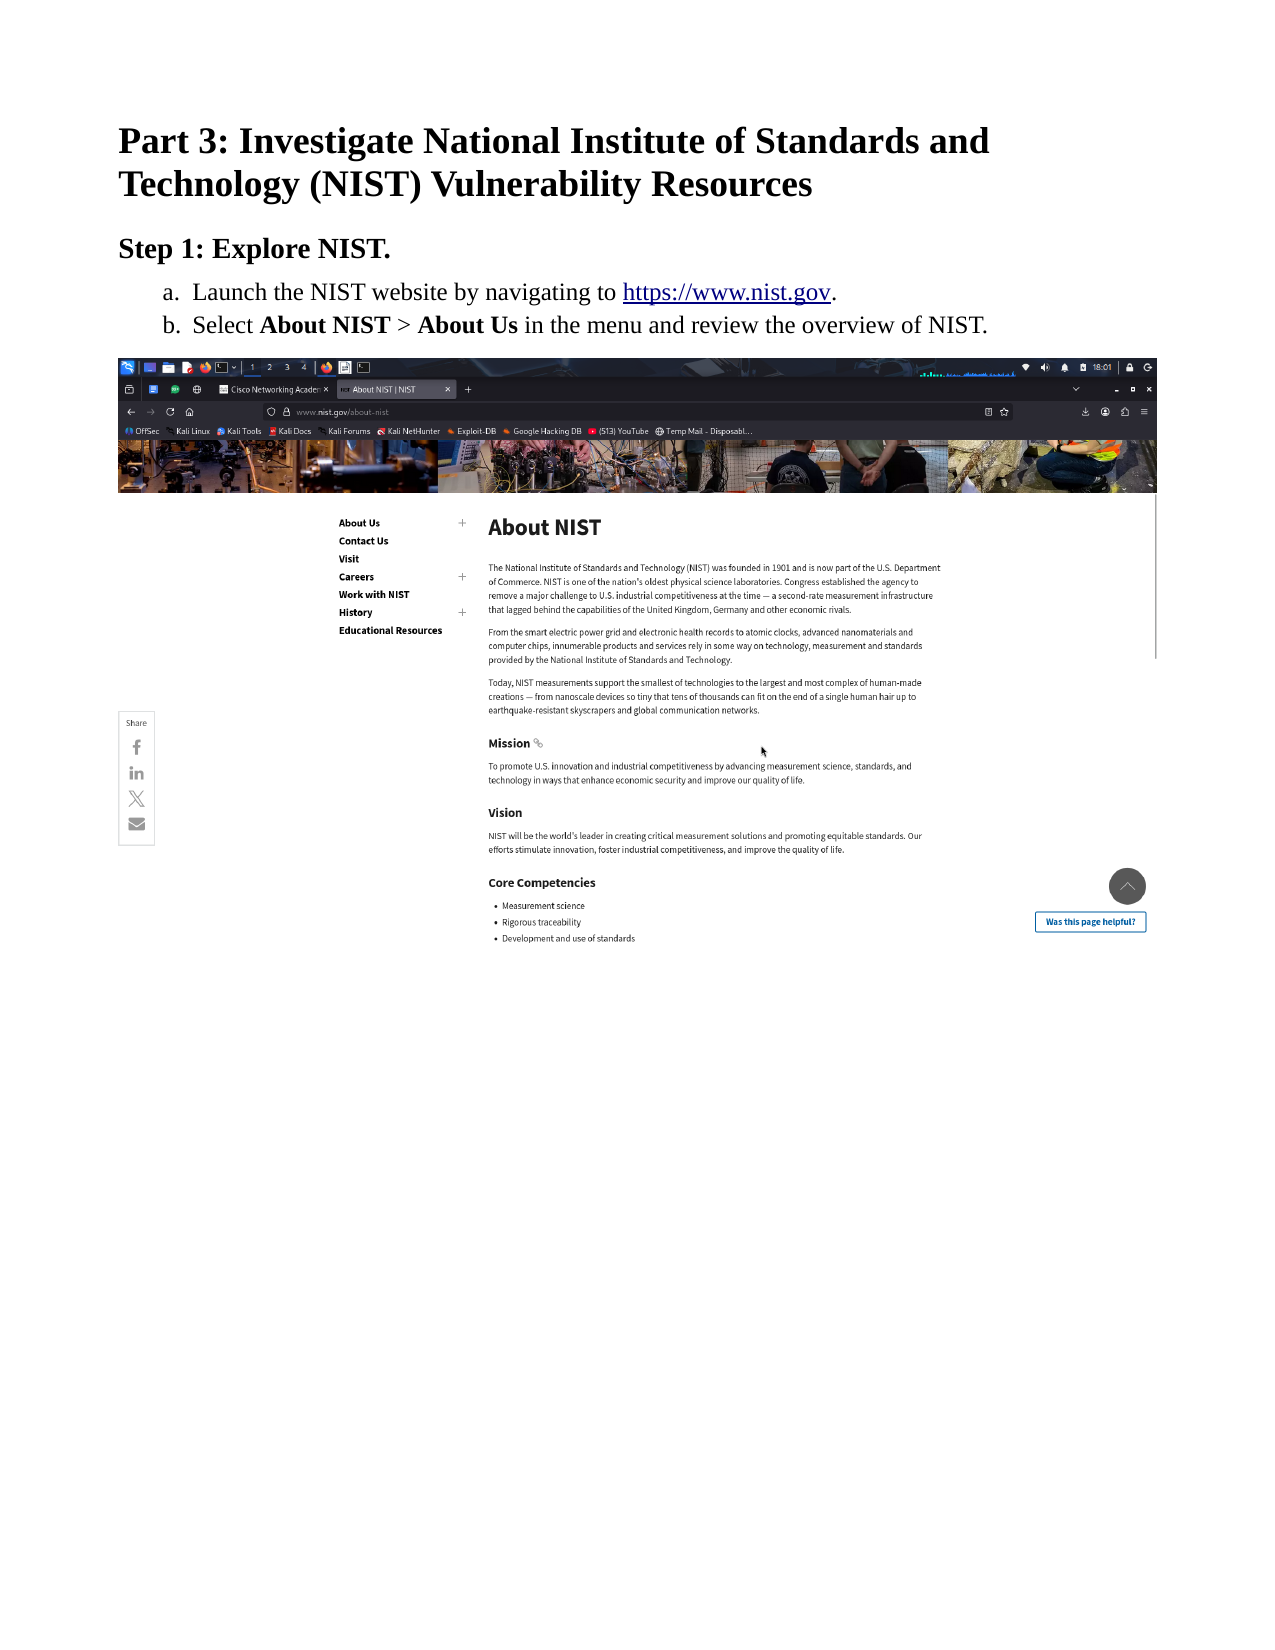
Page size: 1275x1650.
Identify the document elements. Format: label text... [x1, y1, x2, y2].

subtitle Step 1: Explore NIST. [118, 231, 1157, 265]
list Launch the NIST website by navigating to https://www.nist.gov. [162, 277, 1157, 306]
picture [118, 358, 1157, 943]
list Select About NIST > About Us in the menu and review the overview of NIST. [162, 311, 1157, 339]
subtitle Part 3: Investigate National Institute of Standards and Technology (NIST) Vulnerability Resources [118, 118, 1157, 204]
